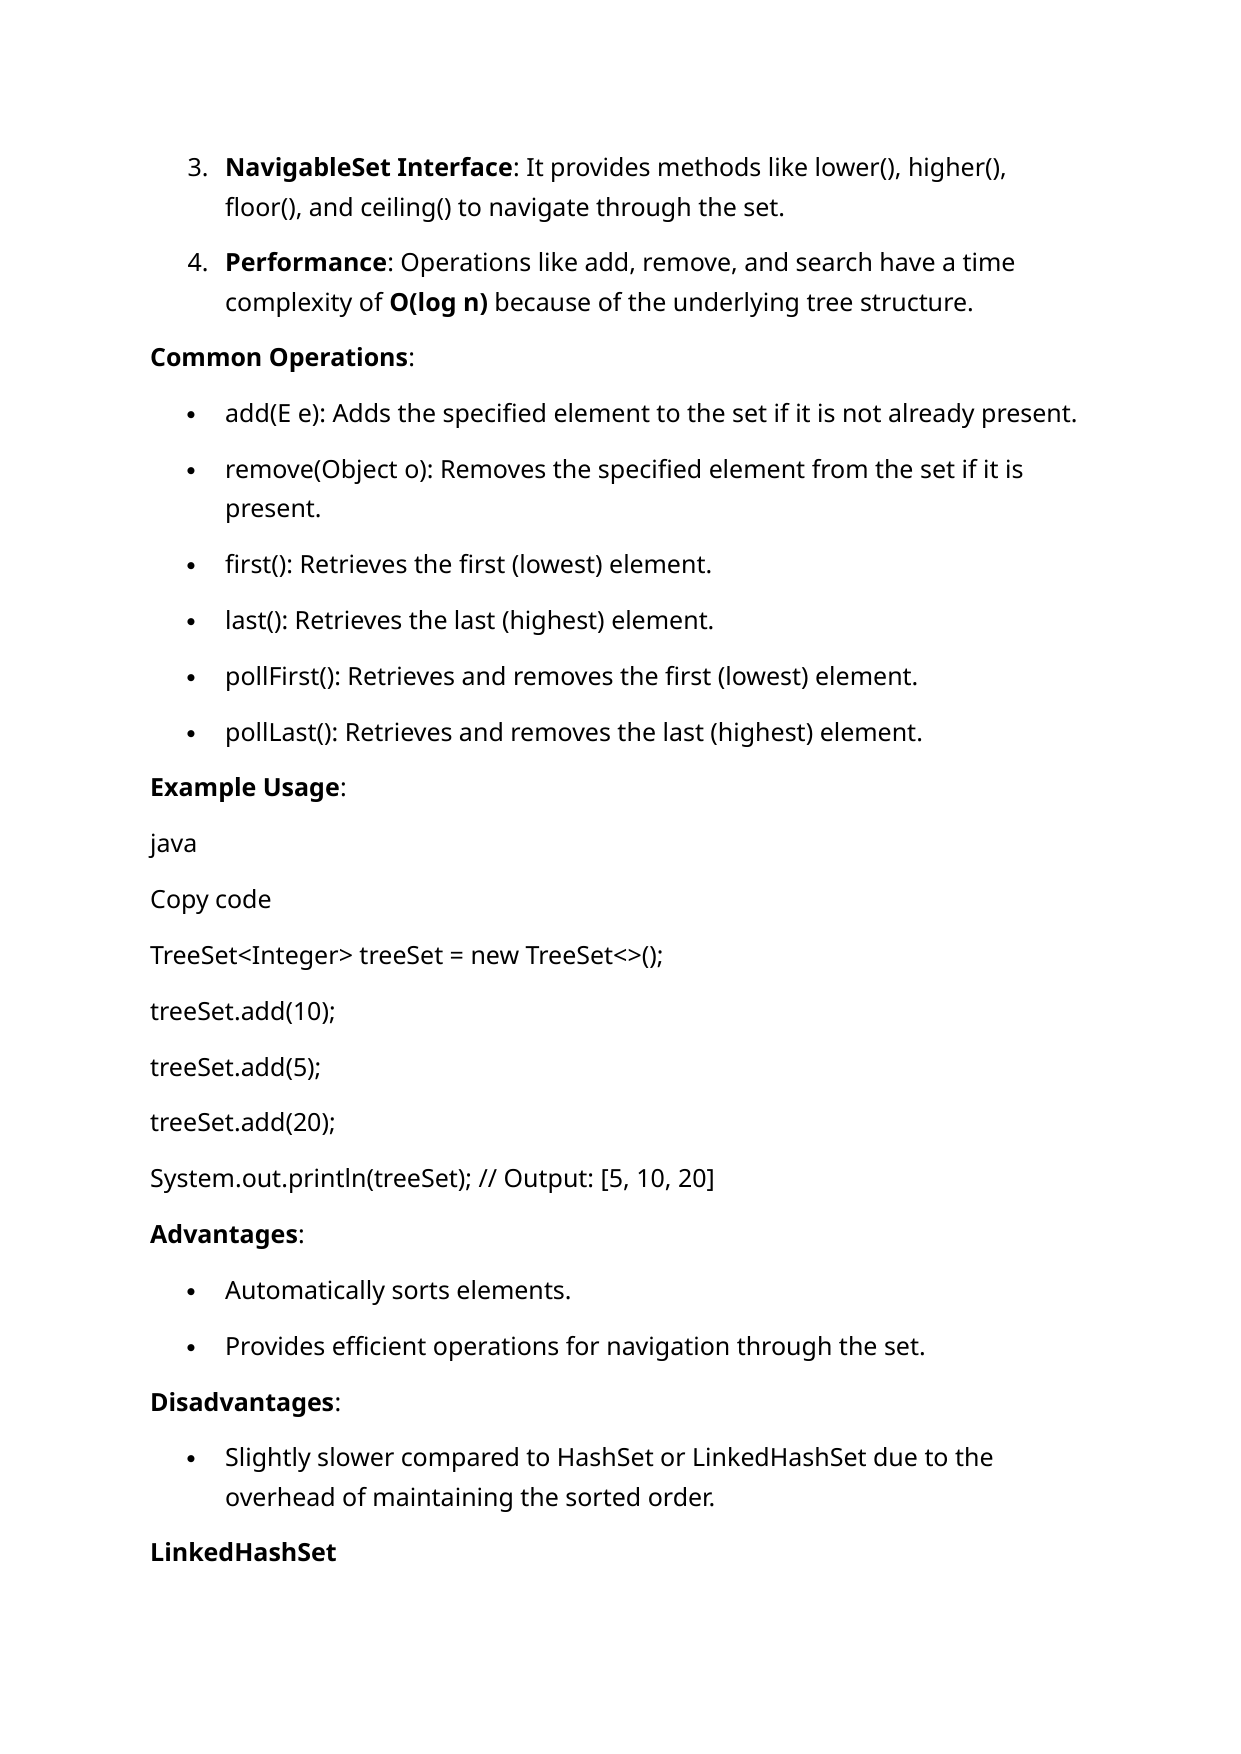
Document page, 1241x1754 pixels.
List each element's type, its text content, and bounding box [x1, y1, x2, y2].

text Disadvantages: [150, 1384, 1090, 1418]
text Example Usage: [150, 770, 1090, 804]
list Slightly slower compared to HashSet or LinkedHashSet due to the overhead of maintaining the sorted order. [187, 1440, 1090, 1513]
text Copy code [150, 882, 1090, 916]
text Common Operations: [150, 340, 1090, 374]
list add(E e): Adds the specified element to the set if it is not already present. [187, 396, 1090, 430]
text LinkedHashSet [150, 1535, 1090, 1569]
text System.out.println(treeSet); // Output: [5, 10, 20] [150, 1161, 1090, 1195]
list pollFirst(): Retrieves and removes the first (lowest) element. [187, 658, 1090, 692]
list first(): Retrieves the first (lowest) element. [187, 547, 1090, 581]
list Performance: Operations like add, remove, and search have a time complexity of O(log n) because of the underlying tree structure. [187, 245, 1090, 318]
list NavigableSet Interface: It provides methods like lower(), higher(), floor(), and ceiling() to navigate through the set. [187, 150, 1090, 223]
list last(): Retrieves the last (highest) element. [187, 602, 1090, 637]
text Advantages: [150, 1217, 1090, 1251]
list remove(Object o): Removes the specified element from the set if it is present. [187, 452, 1090, 525]
list Automatically sorts elements. [187, 1272, 1090, 1307]
list pollLast(): Retrieves and removes the last (highest) element. [187, 714, 1090, 748]
text TreeSet<Integer> treeSet = new TreeSet<>(); [150, 937, 1090, 972]
text java [150, 826, 1090, 860]
list Provides efficient operations for navigation through the set. [187, 1328, 1090, 1362]
text treeSet.add(20); [150, 1105, 1090, 1139]
text treeSet.add(5); [150, 1049, 1090, 1083]
text treeSet.add(10); [150, 993, 1090, 1027]
